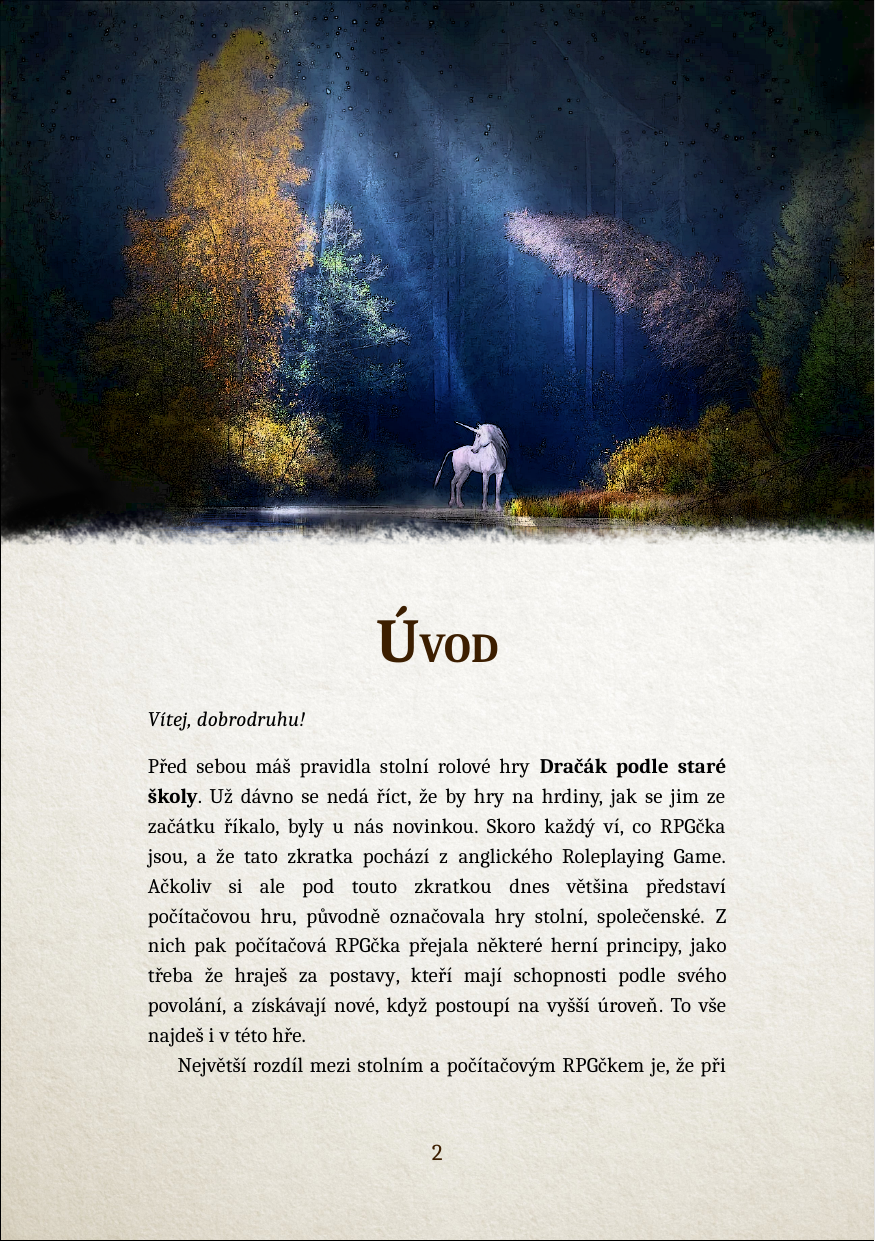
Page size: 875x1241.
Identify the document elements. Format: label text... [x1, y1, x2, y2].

text Před sebou máš pravidla stolní rolové hry Dračák podle staré školy. Už dávno se nedá říct, že by hry na hrdiny, jak se jim ze začátku říkalo, byly u⁠ nás novinkou. Skoro každý ví, co RPGčka jsou, a⁠ že tato zkratka pochází z⁠ anglického Roleplaying Game. Ačkoliv si ale pod touto zkratkou dnes většina představí počítačovou hru, původně označovala hry stolní, společenské. Z⁠ nich pak počítačová RPGčka přejala některé herní principy, jako třeba že hraješ za postavy, kteří mají schopnosti podle svého povolání, a⁠ získávají nové, když postoupí na vyšší úroveň. To vše najdeš i⁠ v⁠ této hře. Největší rozdíl mezi stolním a⁠ počítačovým RPGčkem je, že při [148, 755, 726, 1078]
picture [0, 0, 874, 1240]
subtitle Úvod [148, 547, 726, 678]
text Vítej, dobrodruhu! [148, 707, 726, 731]
